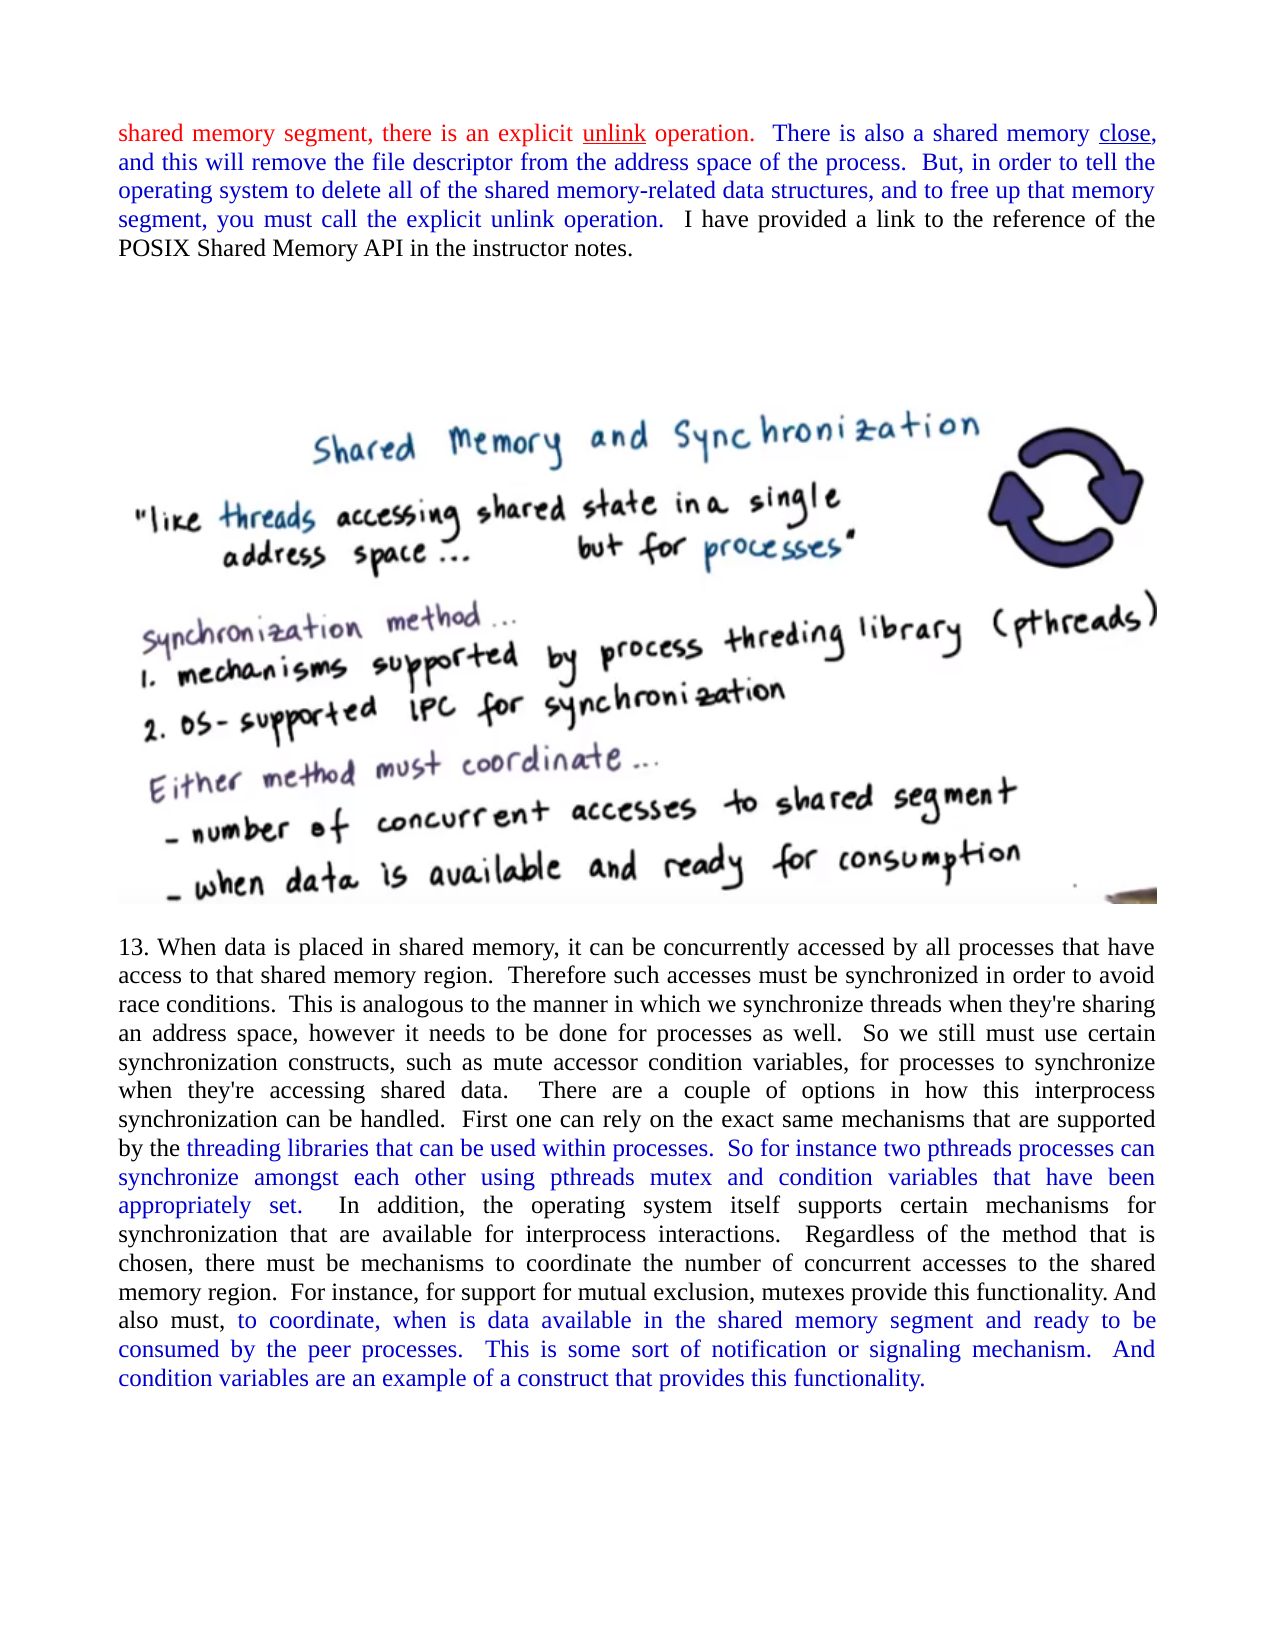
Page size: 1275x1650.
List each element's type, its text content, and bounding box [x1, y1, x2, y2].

picture [118, 405, 1157, 904]
text 13. When data is placed in shared memory, it can be concurrently accessed by all processes that have access to that shared memory region. Therefore such accesses must be synchronized in order to avoid race conditions. This is analogous to the manner in which we synchronize threads when they're sharing an address space, however it needs to be done for processes as well. So we still must use certain synchronization constructs, such as mute accessor condition variables, for processes to synchronize when they're accessing shared data. There are a couple of options in how this interprocess synchronization can be handled. First one can rely on the exact same mechanisms that are supported by the threading libraries that can be used within processes. So for instance two pthreads processes can synchronize amongst each other using pthreads mutex and condition variables that have been appropriately set. In addition, the operating system itself supports certain mechanisms for synchronization that are available for interprocess interactions. Regardless of the method that is chosen, there must be mechanisms to coordinate the number of concurrent accesses to the shared memory region. For instance, for support for mutual exclusion, mutexes provide this functionality. And also must, to coordinate, when is data available in the shared memory segment and ready to be consumed by the peer processes. This is some sort of notification or signaling mechanism. And condition variables are an example of a construct that provides this functionality. [118, 932, 1157, 1392]
text shared memory segment, there is an explicit unlink operation. There is also a shared memory close, and this will remove the file descriptor from the address space of the process. But, in order to tell the operating system to delete all of the shared memory-related data structures, and to free up that memory segment, you must call the explicit unlink operation. I have provided a link to the reference of the POSIX Shared Memory API in the instructor notes. [118, 118, 1157, 262]
